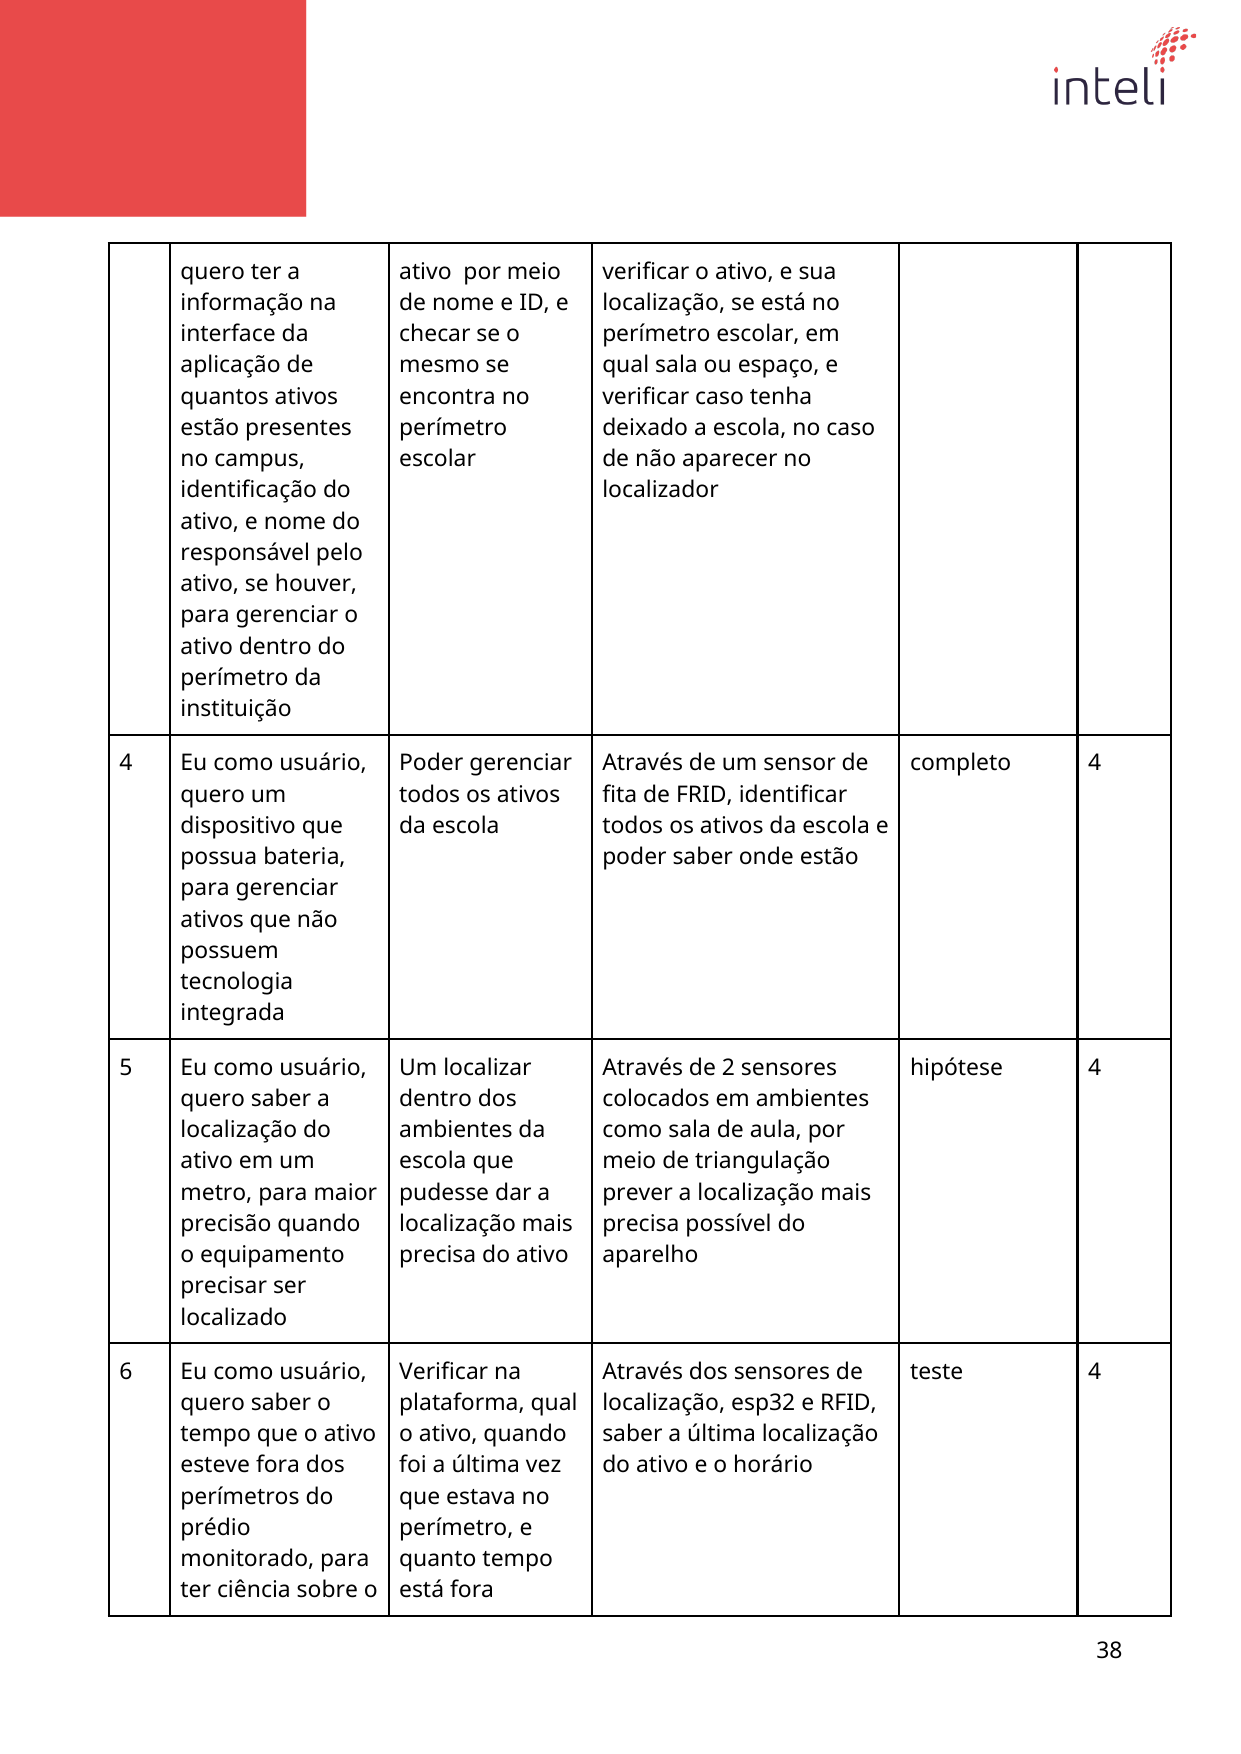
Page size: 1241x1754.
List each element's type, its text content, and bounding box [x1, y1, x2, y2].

picture [1054, 27, 1197, 105]
picture [0, 0, 307, 217]
table_cell [900, 244, 1076, 734]
table_cell Através dos sensores de localização, esp32 e RFID, saber a última localização do ativo e o horário [593, 1344, 898, 1615]
table_cell verificar o ativo, e sua localização, se está no perímetro escolar, em qual sala ou espaço, e verificar caso tenha deixado a escola, no caso de não aparecer no localizador [593, 244, 898, 734]
table_cell Eu como usuário, quero saber a localização do ativo em um metro, para maior precisão quando o equipamento precisar ser localizado [171, 1040, 388, 1342]
table_cell quero ter a informação na interface da aplicação de quantos ativos estão presentes no campus, identificação do ativo, e nome do responsável pelo ativo, se houver, para gerenciar o ativo dentro do perímetro da instituição [171, 244, 388, 734]
table_cell Poder gerenciar todos os ativos da escola [390, 736, 591, 1038]
table_cell 4 [1079, 1040, 1170, 1342]
table_cell teste [900, 1344, 1076, 1615]
table_cell Verificar na plataforma, qual o ativo, quando foi a última vez que estava no perímetro, e quanto tempo está fora [390, 1344, 591, 1615]
table_cell completo [900, 736, 1076, 1038]
table_cell 4 [110, 736, 169, 1038]
table_cell Eu como usuário, quero um dispositivo que possua bateria, para gerenciar ativos que não possuem tecnologia integrada [171, 736, 388, 1038]
table_cell Através de um sensor de fita de FRID, identificar todos os ativos da escola e poder saber onde estão [593, 736, 898, 1038]
table_cell [110, 244, 169, 734]
table_cell ativo por meio de nome e ID, e checar se o mesmo se encontra no perímetro escolar [390, 244, 591, 734]
table_cell 4 [1079, 1344, 1170, 1615]
table_cell 5 [110, 1040, 169, 1342]
table_cell Através de 2 sensores colocados em ambientes como sala de aula, por meio de triangulação prever a localização mais precisa possível do aparelho [593, 1040, 898, 1342]
table_cell 4 [1079, 736, 1170, 1038]
table_cell 6 [110, 1344, 169, 1615]
table_cell [1079, 244, 1170, 734]
table_cell Um localizar dentro dos ambientes da escola que pudesse dar a localização mais precisa do ativo [390, 1040, 591, 1342]
table_cell Eu como usuário, quero saber o tempo que o ativo esteve fora dos perímetros do prédio monitorado, para ter ciência sobre o [171, 1344, 388, 1615]
table_cell hipótese [900, 1040, 1076, 1342]
